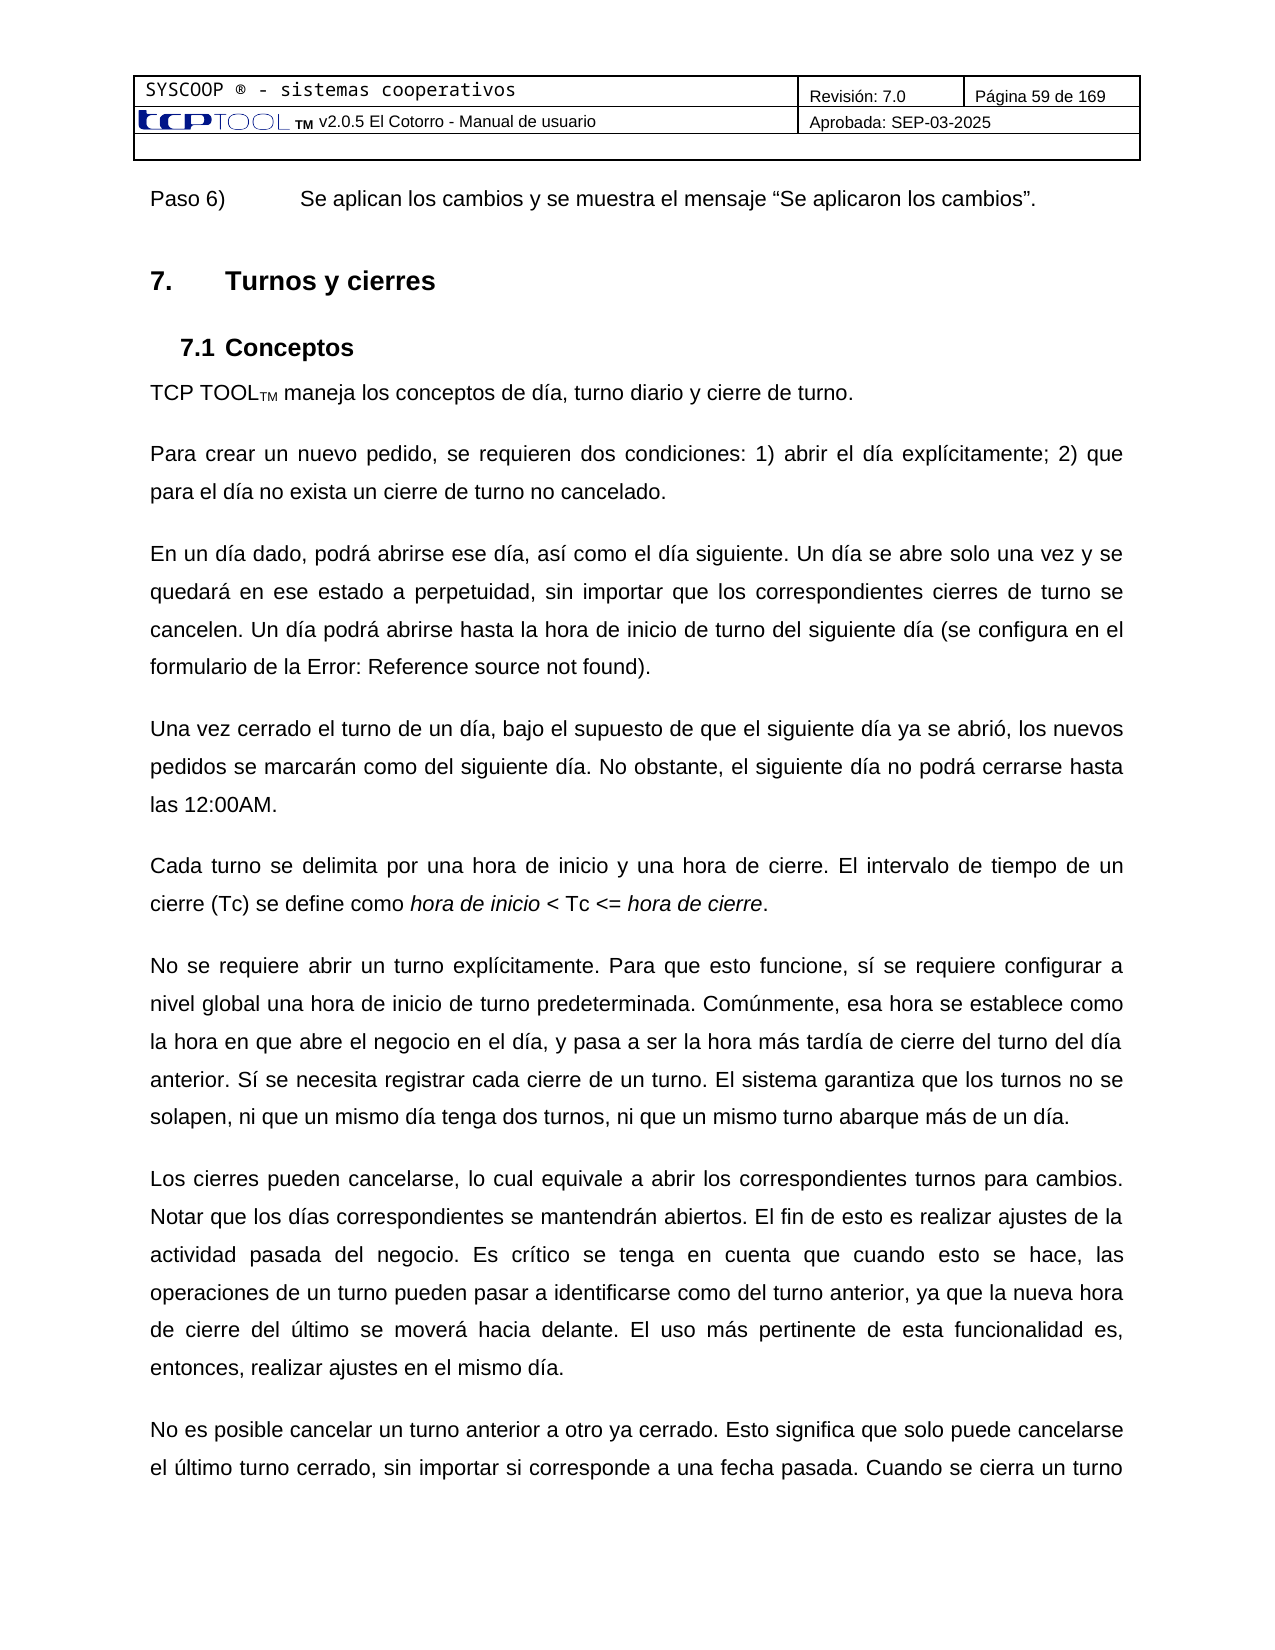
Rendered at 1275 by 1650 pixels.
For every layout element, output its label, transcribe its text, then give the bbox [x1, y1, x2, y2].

list Se aplican los cambios y se muestra el mensaje “Se aplicaron los cambios”. [150, 186, 1125, 211]
text Para crear un nuevo pedido, se requieren dos condiciones: 1) abrir el día explícitamente; 2) que para el día no exista un cierre de turno no cancelado. [150, 441, 1125, 504]
text No se requiere abrir un turno explícitamente. Para que esto funcione, sí se requiere configurar a nivel global una hora de inicio de turno predeterminada. Comúnmente, esa hora se establece como la hora en que abre el negocio en el día, y pasa a ser la hora más tardía de cierre del turno del día anterior. Sí se necesita registrar cada cierre de un turno. El sistema garantiza que los turnos no se solapen, ni que un mismo día tenga dos turnos, ni que un mismo turno abarque más de un día. [150, 953, 1125, 1129]
text No es posible cancelar un turno anterior a otro ya cerrado. Esto significa que solo puede cancelarse el último turno cerrado, sin importar si corresponde a una fecha pasada. Cuando se cierra un turno [150, 1417, 1125, 1480]
subtitle Conceptos [180, 333, 1125, 361]
subtitle Turnos y cierres [150, 265, 1125, 297]
text TCP TOOLTM maneja los conceptos de día, turno diario y cierre de turno. [150, 379, 1125, 405]
text Los cierres pueden cancelarse, lo cual equivale a abrir los correspondientes turnos para cambios. Notar que los días correspondientes se mantendrán abiertos. El fin de esto es realizar ajustes de la actividad pasada del negocio. Es crítico se tenga en cuenta que cuando esto se hace, las operaciones de un turno pueden pasar a identificarse como del turno anterior, ya que la nueva hora de cierre del último se moverá hacia delante. El uso más pertinente de esta funcionalidad es, entonces, realizar ajustes en el mismo día. [150, 1166, 1125, 1380]
text En un día dado, podrá abrirse ese día, así como el día siguiente. Un día se abre solo una vez y se quedará en ese estado a perpetuidad, sin importar que los correspondientes cierres de turno se cancelen. Un día podrá abrirse hasta la hora de inicio de turno del siguiente día (se configura en el formulario de la Error: Reference source not found). [150, 541, 1125, 679]
text Cada turno se delimita por una hora de inicio y una hora de cierre. El intervalo de tiempo de un cierre (Tc) se define como hora de inicio < Tc <= hora de cierre. [150, 853, 1125, 916]
text Una vez cerrado el turno de un día, bajo el supuesto de que el siguiente día ya se abrió, los nuevos pedidos se marcarán como del siguiente día. No obstante, el siguiente día no podrá cerrarse hasta las 12:00AM. [150, 716, 1125, 817]
picture [138, 110, 290, 130]
